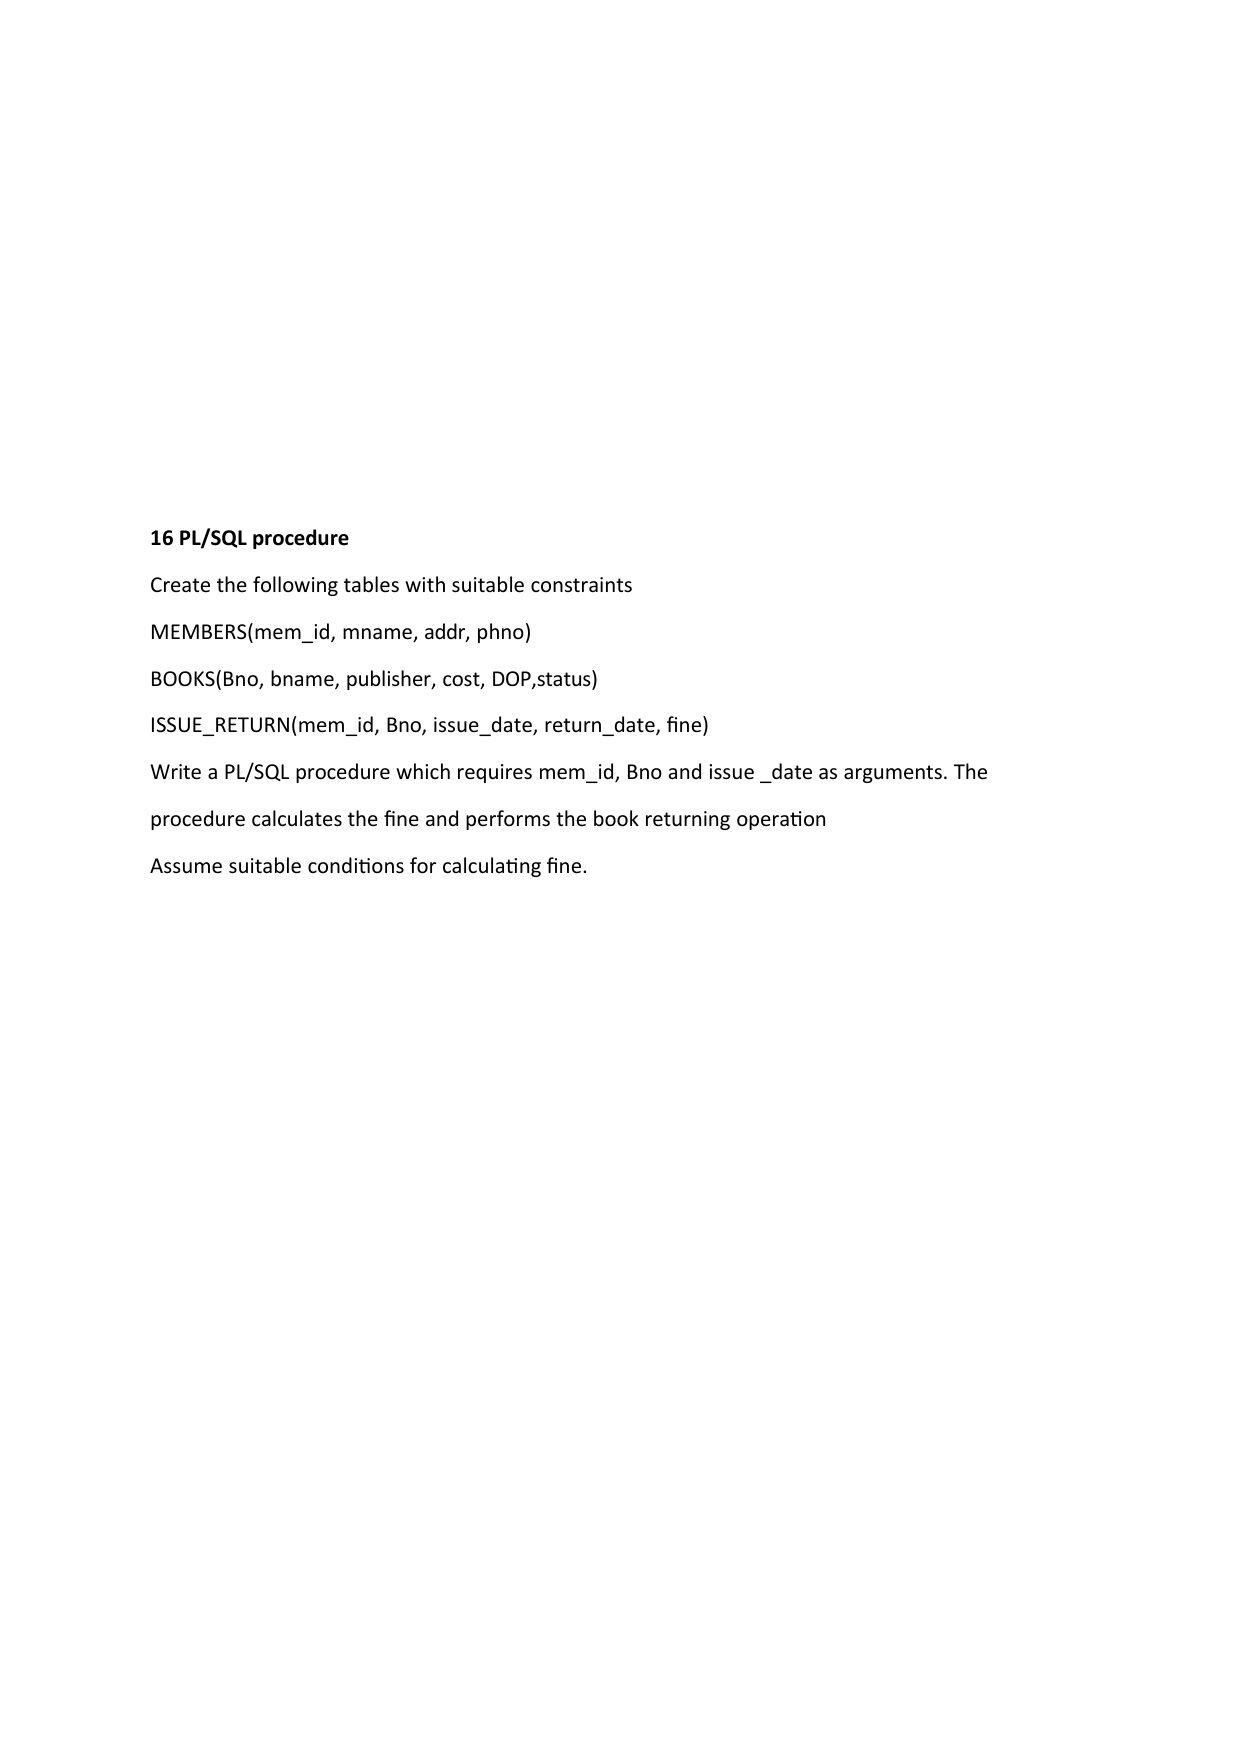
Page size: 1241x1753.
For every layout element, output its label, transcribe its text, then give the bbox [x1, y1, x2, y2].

text ISSUE_RETURN(mem_id, Bno, issue_date, return_date, ﬁne) [150, 710, 1013, 738]
text 6 PL/SQL procedure [162, 523, 374, 551]
text 1 [150, 523, 162, 551]
text MEMBERS(mem_id, mname, addr, phno) [150, 617, 556, 645]
text Assume suitable condiꢁons for calculaꢁng ﬁne. [150, 851, 1013, 879]
text BOOKS(Bno, bname, publisher, cost, DOP,status) [150, 663, 621, 692]
text Write a PL/SQL procedure which requires mem_id, Bno and issue _date as arguments. The [150, 757, 1013, 785]
text procedure calculates the ﬁne and performs the book returning operaꢁon [150, 804, 1013, 832]
text Create the following tables with suitable constraints [150, 570, 657, 598]
